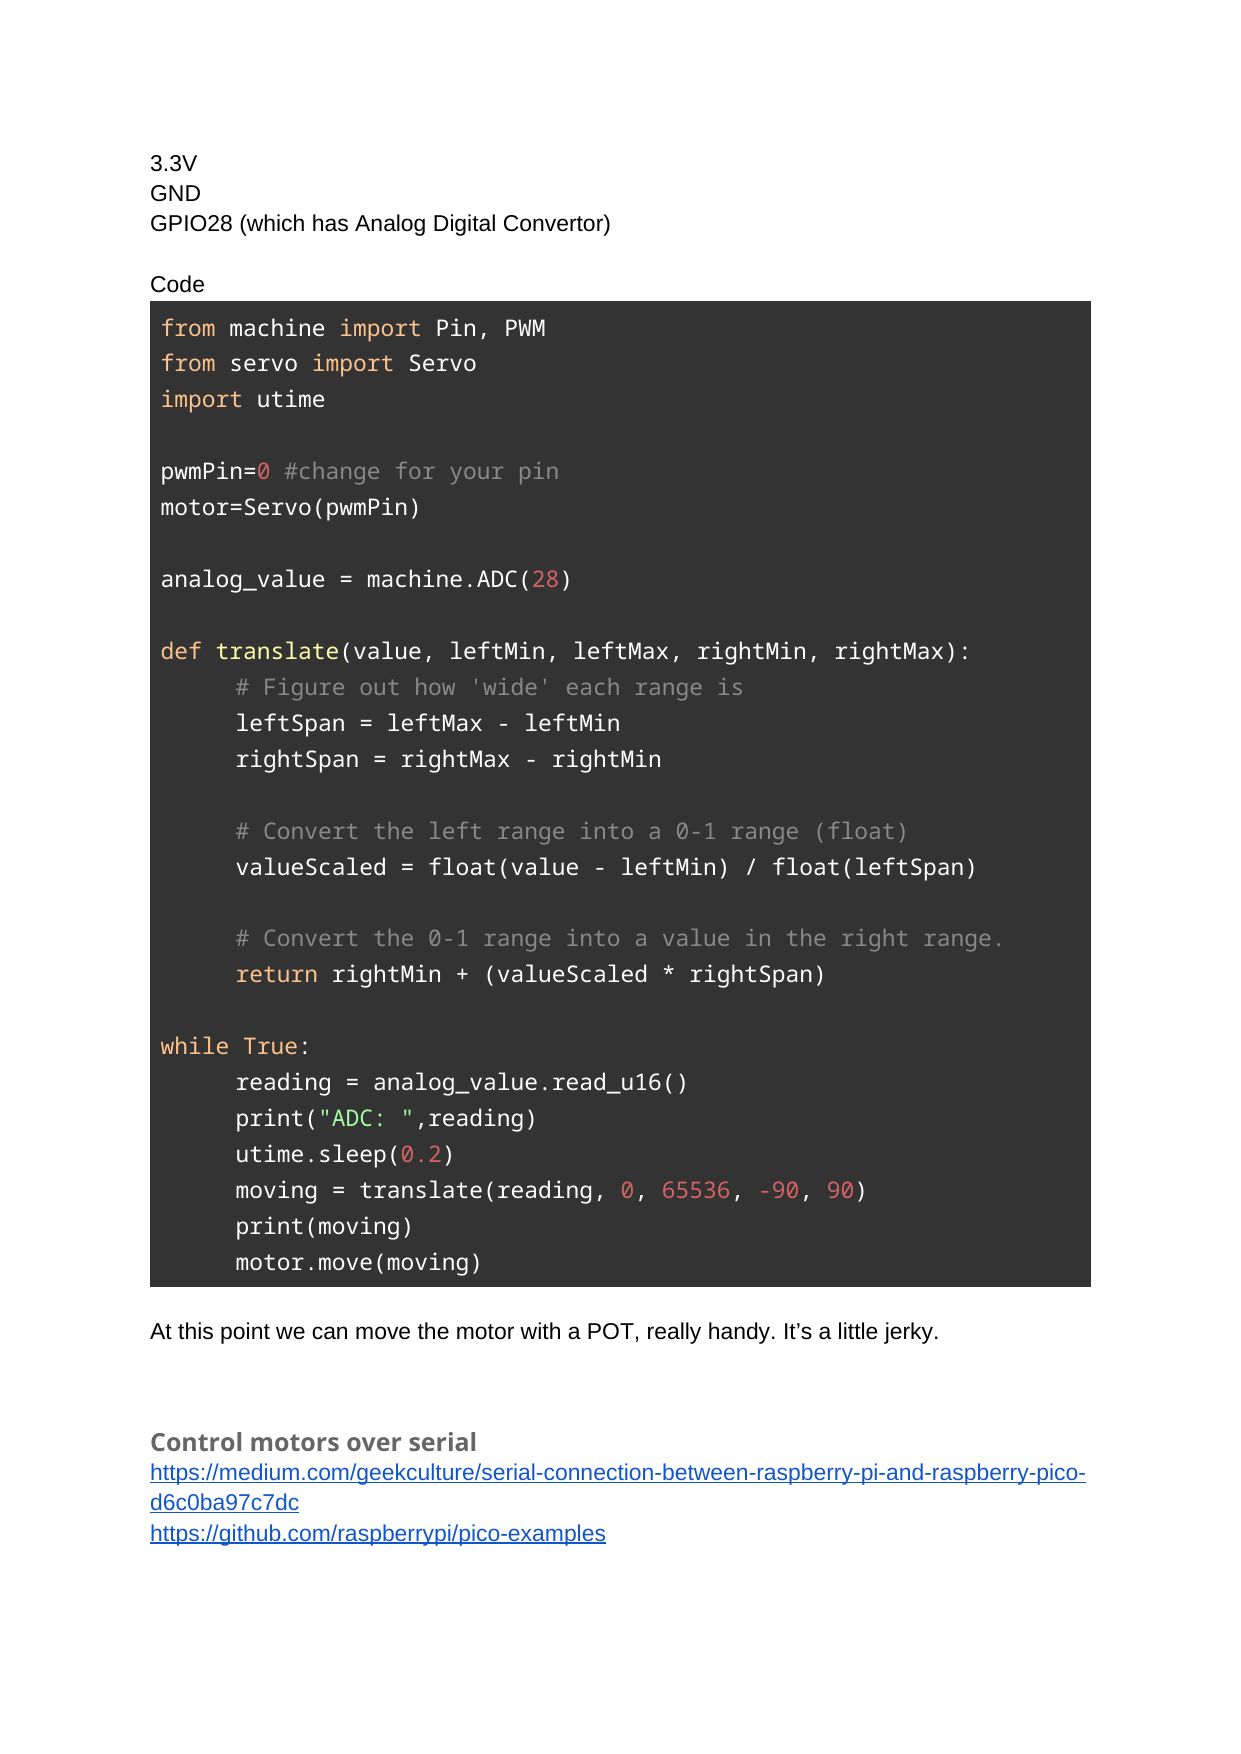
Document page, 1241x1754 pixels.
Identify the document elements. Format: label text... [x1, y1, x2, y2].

text GND [150, 180, 1090, 207]
text GPIO28 (which has Analog Digital Convertor) [150, 210, 1090, 237]
text At this point we can move the motor with a POT, really handy. It’s a little jerky. [150, 1318, 1090, 1344]
table_header from machine import Pin, PWM from servo import Servo import utime pwmPin=0 #change for your pin motor=Servo(pwmPin) analog_value = machine.ADC(28) def translate(value, leftMin, leftMax, rightMin, rightMax): # Figure out how 'wide' each range is leftSpan = leftMax - leftMin rightSpan = rightMax - rightMin # Convert the left range into a 0-1 range (float) valueScaled = float(value - leftMin) / float(leftSpan) # Convert the 0-1 range into a value in the right range. return rightMin + (valueScaled * rightSpan) while True: reading = analog_value.read_u16() print("ADC: ",reading) utime.sleep(0.2) moving = translate(reading, 0, 65536, -90, 90) print(moving) motor.move(moving) [150, 301, 1091, 1287]
subtitle Control motors over serial [150, 1425, 1090, 1459]
text 3.3V [150, 150, 1090, 176]
text https://medium.com/geekculture/serial-connection-between-raspberry-pi-and-raspberry-pico-d6c0ba97c7dc [150, 1459, 1090, 1516]
text Code [150, 271, 1090, 297]
text https://github.com/raspberrypi/pico-examples [150, 1519, 1090, 1546]
